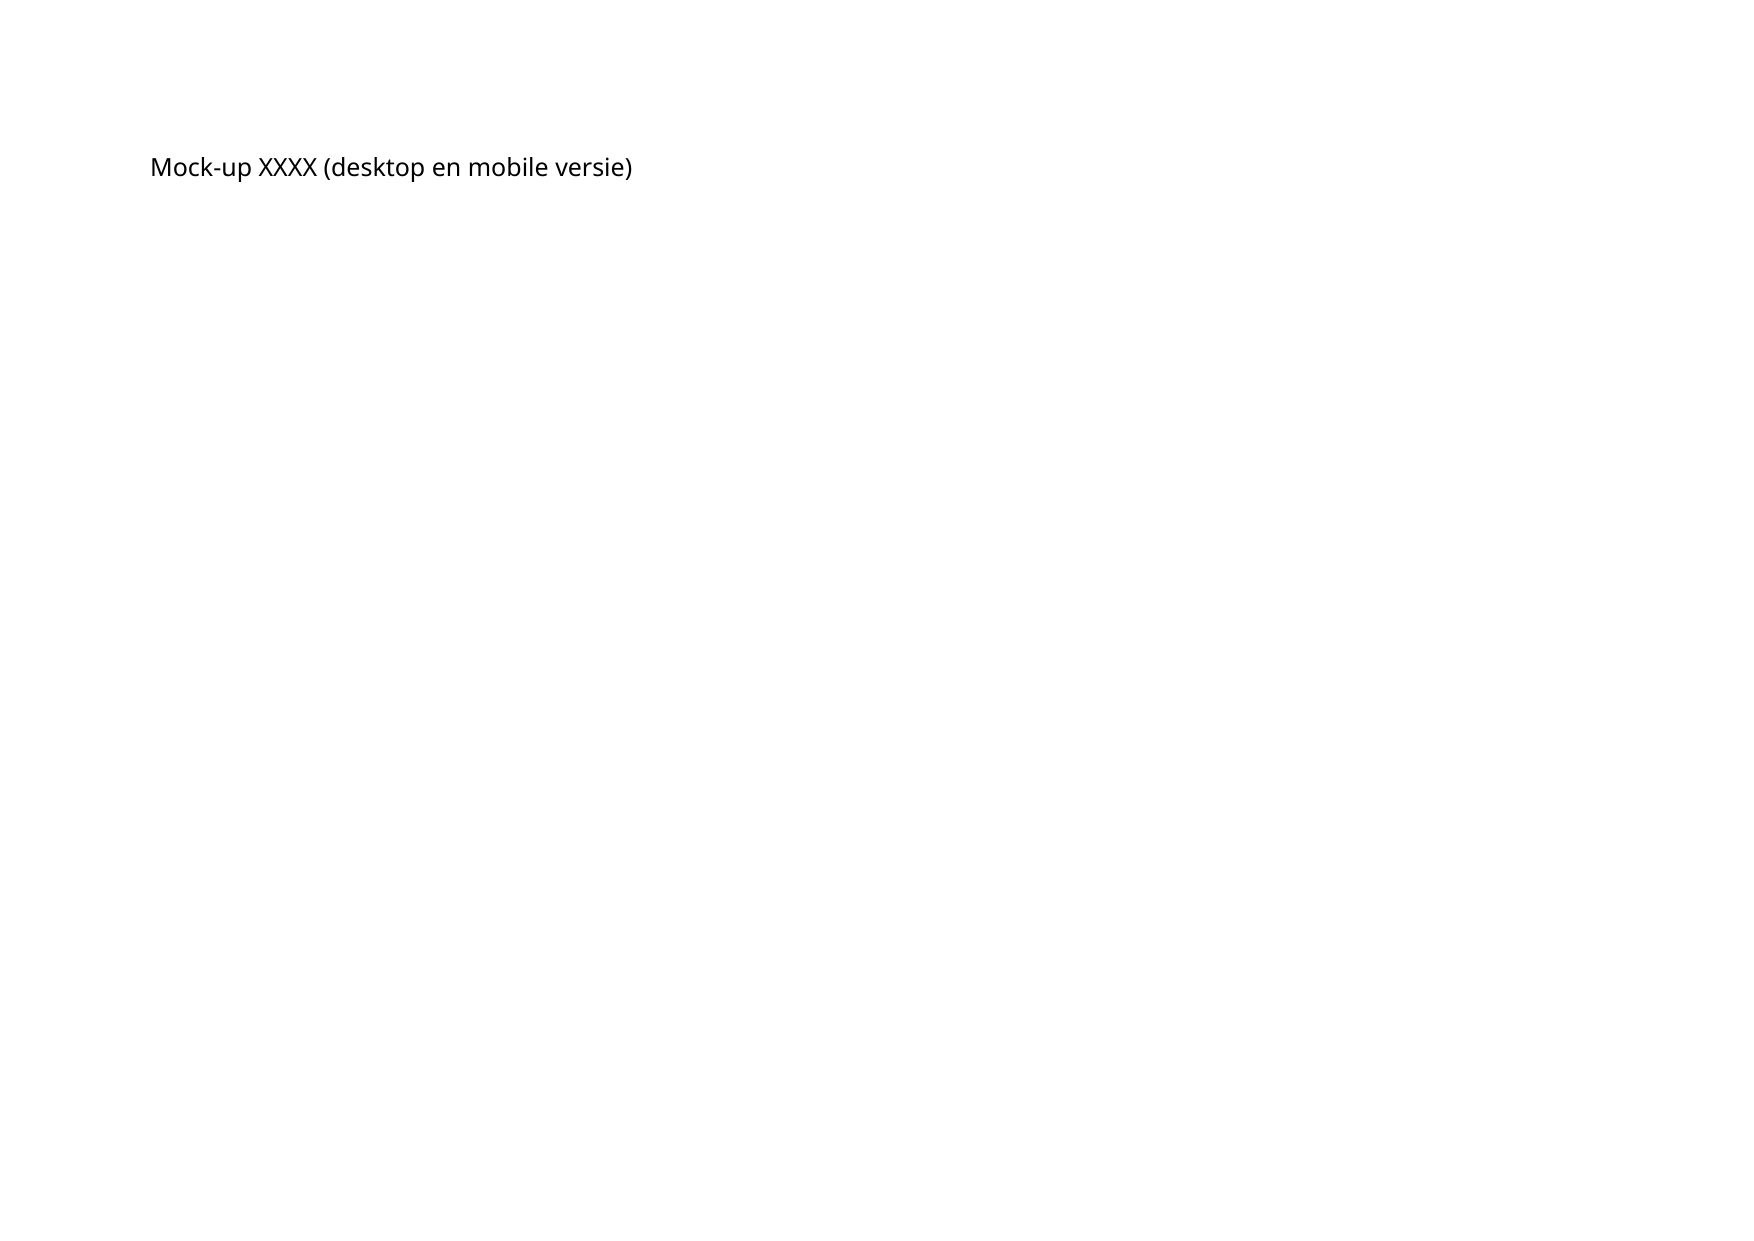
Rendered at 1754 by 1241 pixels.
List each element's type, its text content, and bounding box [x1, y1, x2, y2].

text Mock-up XXXX (desktop en mobile versie) [150, 150, 1604, 184]
